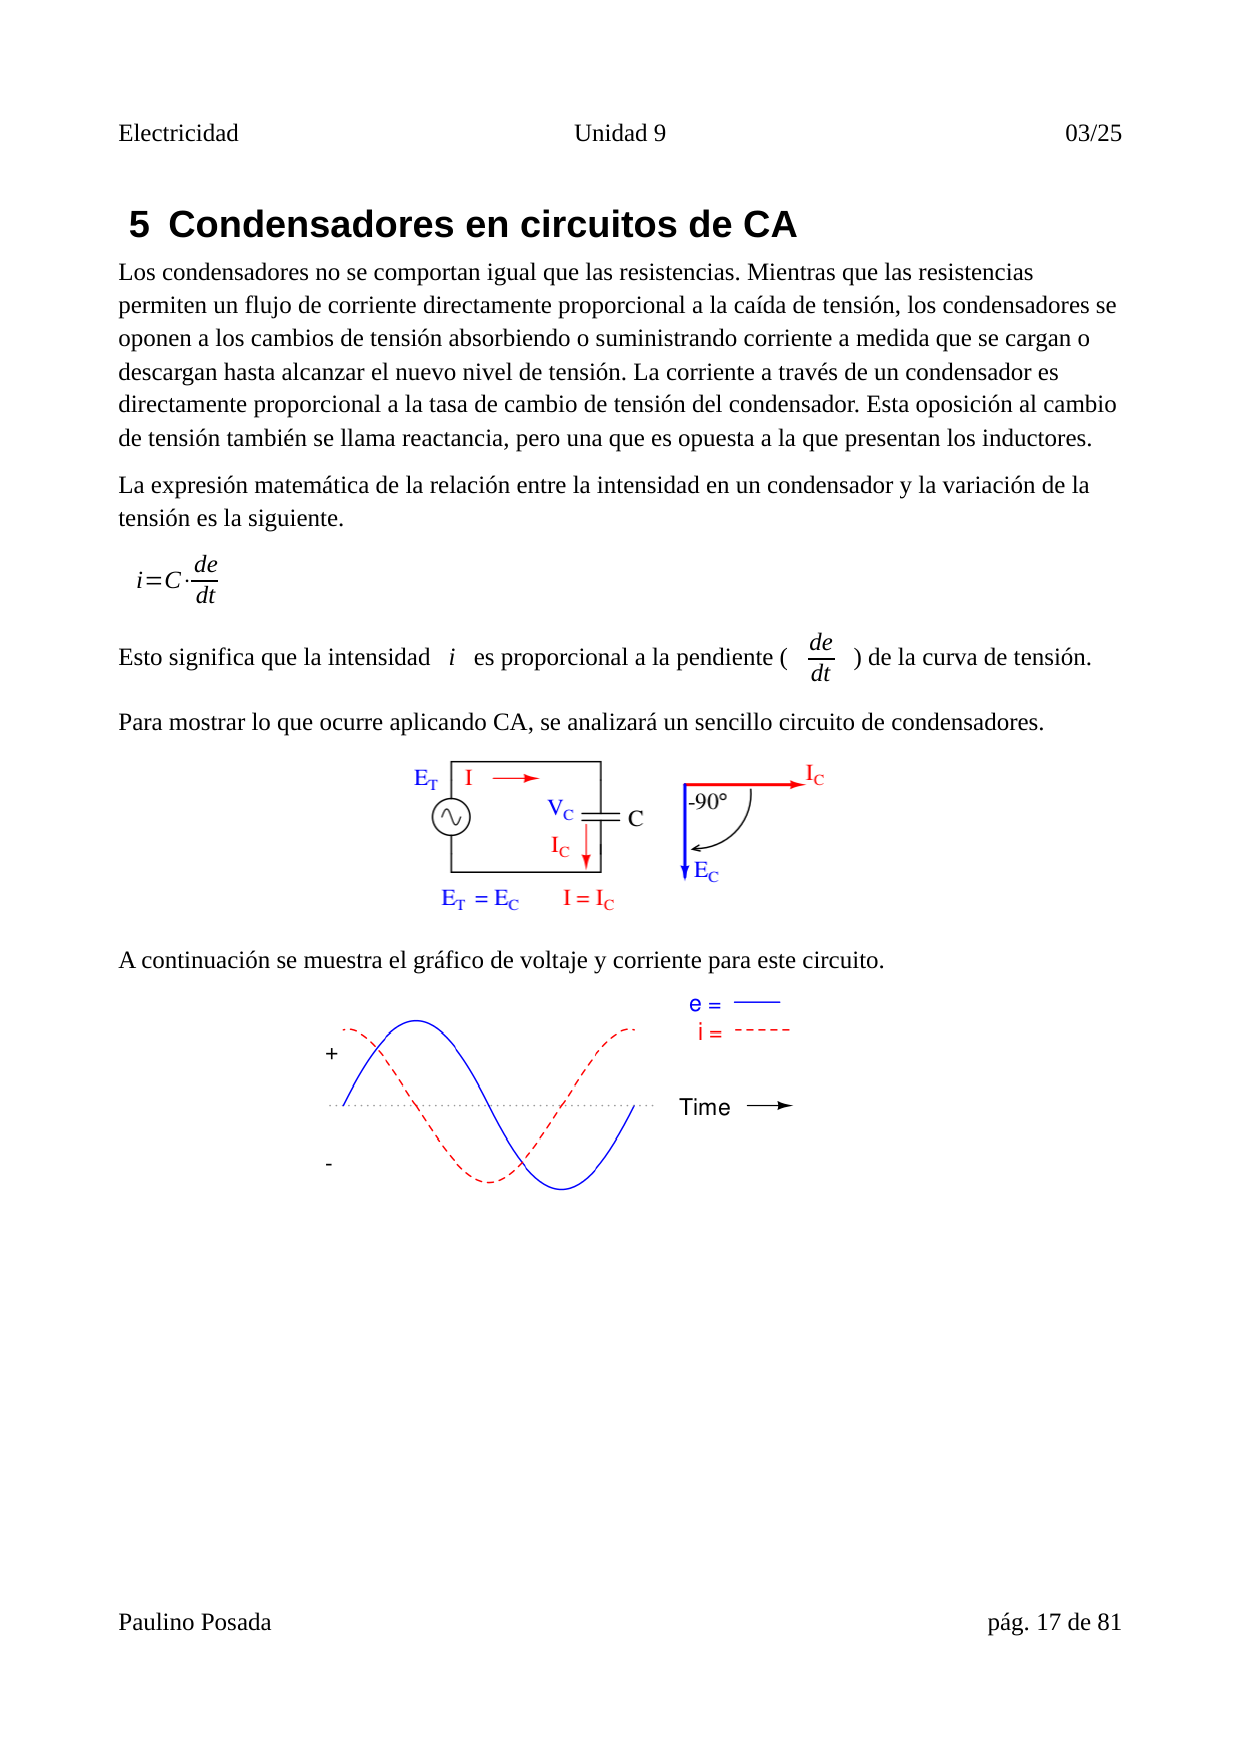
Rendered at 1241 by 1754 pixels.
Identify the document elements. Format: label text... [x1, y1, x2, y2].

text Los condensadores no se comportan igual que las resistencias. Mientras que las resistencias permiten un flujo de corriente directamente proporcional a la caída de tensión, los condensadores se oponen a los cambios de tensión absorbiendo o suministrando corriente a medida que se cargan o descargan hasta alcanzar el nuevo nivel de tensión. La corriente a través de un condensador es directamente proporcional a la tasa de cambio de tensión del condensador. Esta oposición al cambio de tensión también se llama reactancia, pero una que es opuesta a la que presentan los inductores. [118, 257, 1122, 451]
text Para mostrar lo que ocurre aplicando CA, se analizará un sencillo circuito de condensadores. [118, 707, 1122, 735]
text A continuación se muestra el gráfico de voltaje y corriente para este circuito. [118, 945, 1122, 973]
text La expresión matemática de la relación entre la intensidad en un condensador y la variación de la tensión es la siguiente. [118, 470, 1122, 532]
picture [317, 980, 805, 1193]
subtitle Condensadores en circuitos de CA [118, 201, 1122, 245]
picture [407, 754, 833, 916]
text Esto significa que la intensidades proporcional a la pendiente () de la curva de tensión. [118, 629, 1122, 688]
